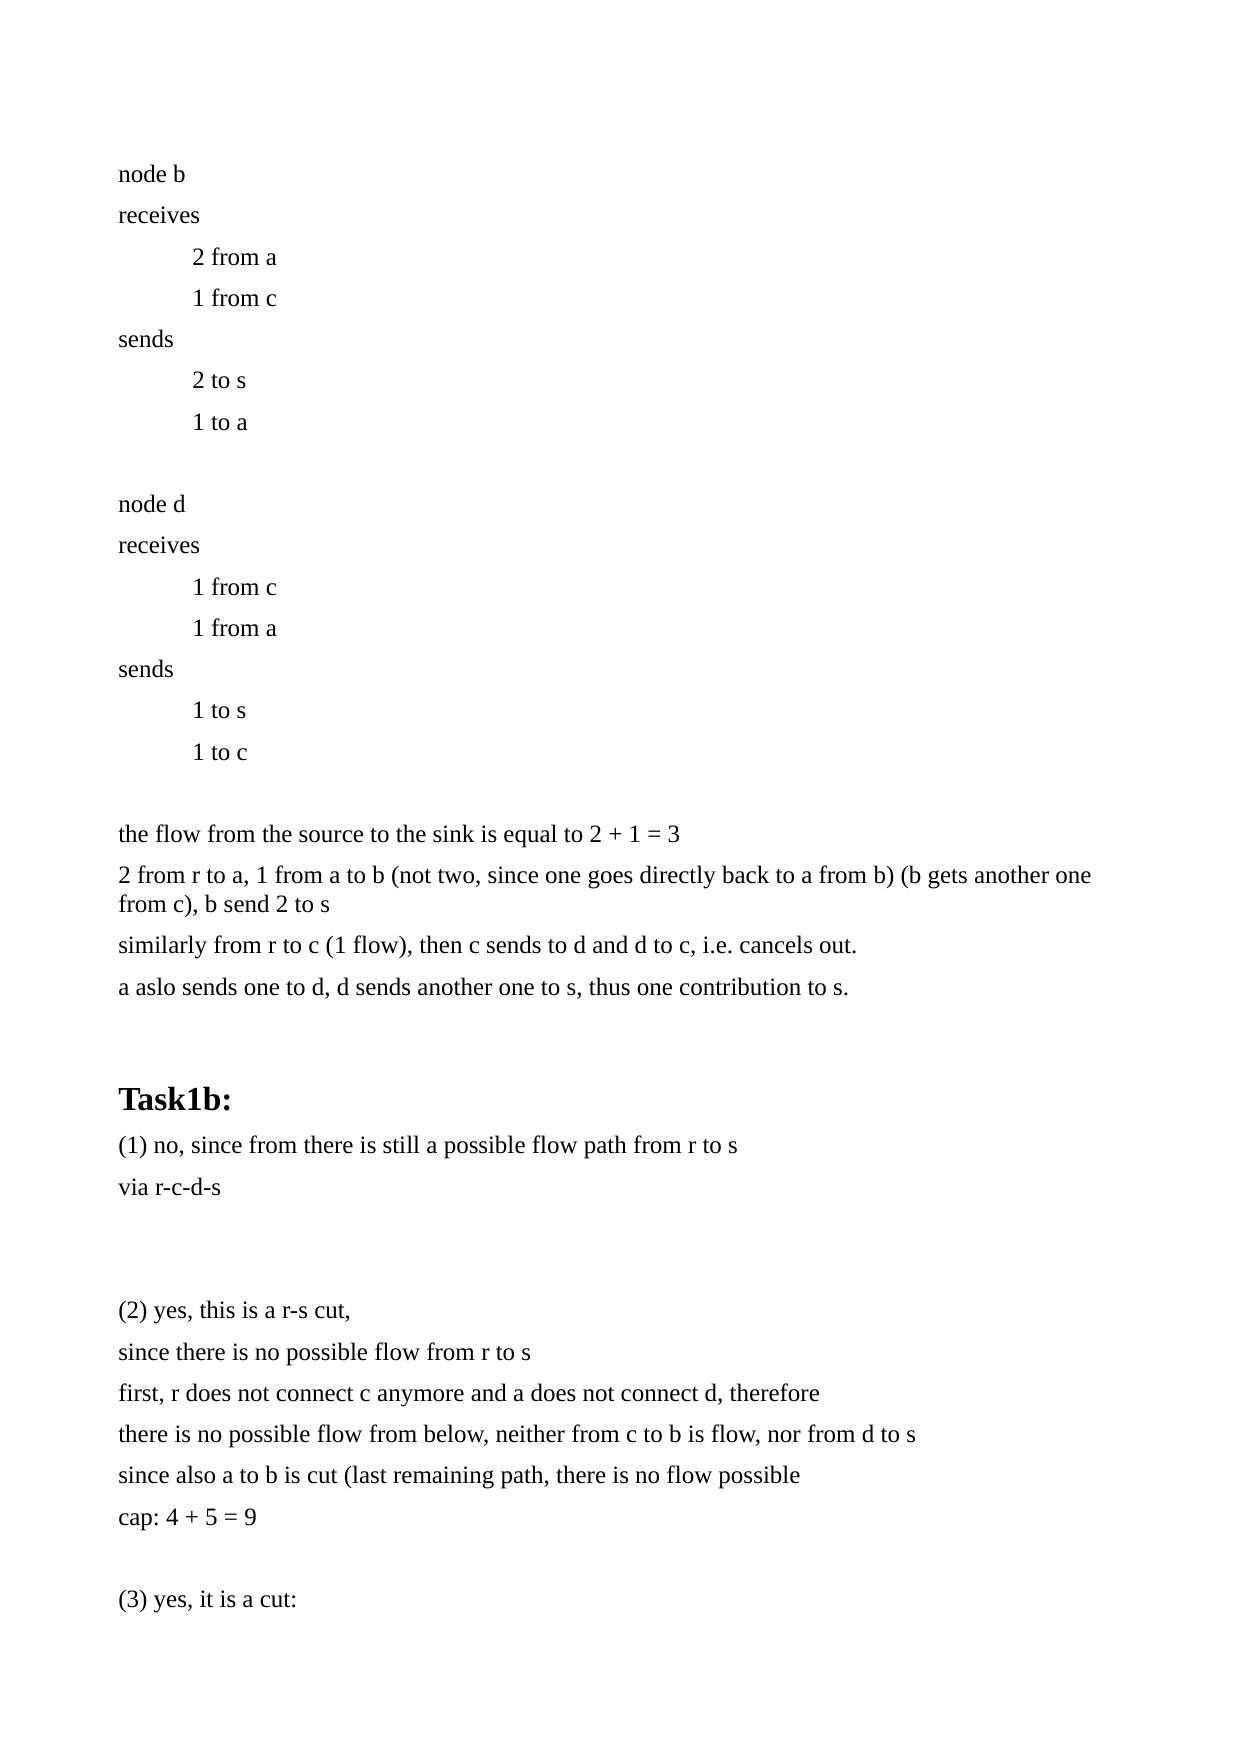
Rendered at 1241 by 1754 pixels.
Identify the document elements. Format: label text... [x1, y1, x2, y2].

text sends [118, 324, 1122, 353]
text the flow from the source to the sink is equal to 2 + 1 = 3 [118, 819, 1122, 848]
subtitle Task1b: [118, 1079, 1122, 1118]
text receives [118, 201, 1122, 229]
text via r-c-d-s [118, 1172, 1122, 1201]
text 1 to s [118, 696, 1122, 724]
text a aslo sends one to d, d sends another one to s, thus one contribution to s. [118, 972, 1122, 1001]
text 1 from c [118, 283, 1122, 312]
text first, r does not connect c anymore and a does not connect d, therefore [118, 1378, 1122, 1407]
text (1) no, since from there is still a possible flow path from r to s [118, 1131, 1122, 1159]
text 2 to s [118, 366, 1122, 394]
text cap: 4 + 5 = 9 [118, 1502, 1122, 1531]
text 1 to c [118, 737, 1122, 766]
text (3) yes, it is a cut: [118, 1584, 1122, 1613]
text there is no possible flow from below, neither from c to b is flow, nor from d to s [118, 1419, 1122, 1448]
text node d [118, 489, 1122, 518]
text since also a to b is cut (last remaining path, there is no flow possible [118, 1461, 1122, 1489]
text 1 from a [118, 613, 1122, 642]
text similarly from r to c (1 flow), then c sends to d and d to c, i.e. cancels out. [118, 931, 1122, 959]
text receives [118, 531, 1122, 559]
text sends [118, 654, 1122, 683]
text 2 from a [118, 242, 1122, 271]
text 2 from r to a, 1 from a to b (not two, since one goes directly back to a from b) (b gets another one from c), b send 2 to s [118, 861, 1122, 918]
text 1 from c [118, 572, 1122, 601]
text 1 to a [118, 407, 1122, 436]
text node b [118, 159, 1122, 188]
text since there is no possible flow from r to s [118, 1337, 1122, 1366]
text (2) yes, this is a r-s cut, [118, 1296, 1122, 1324]
